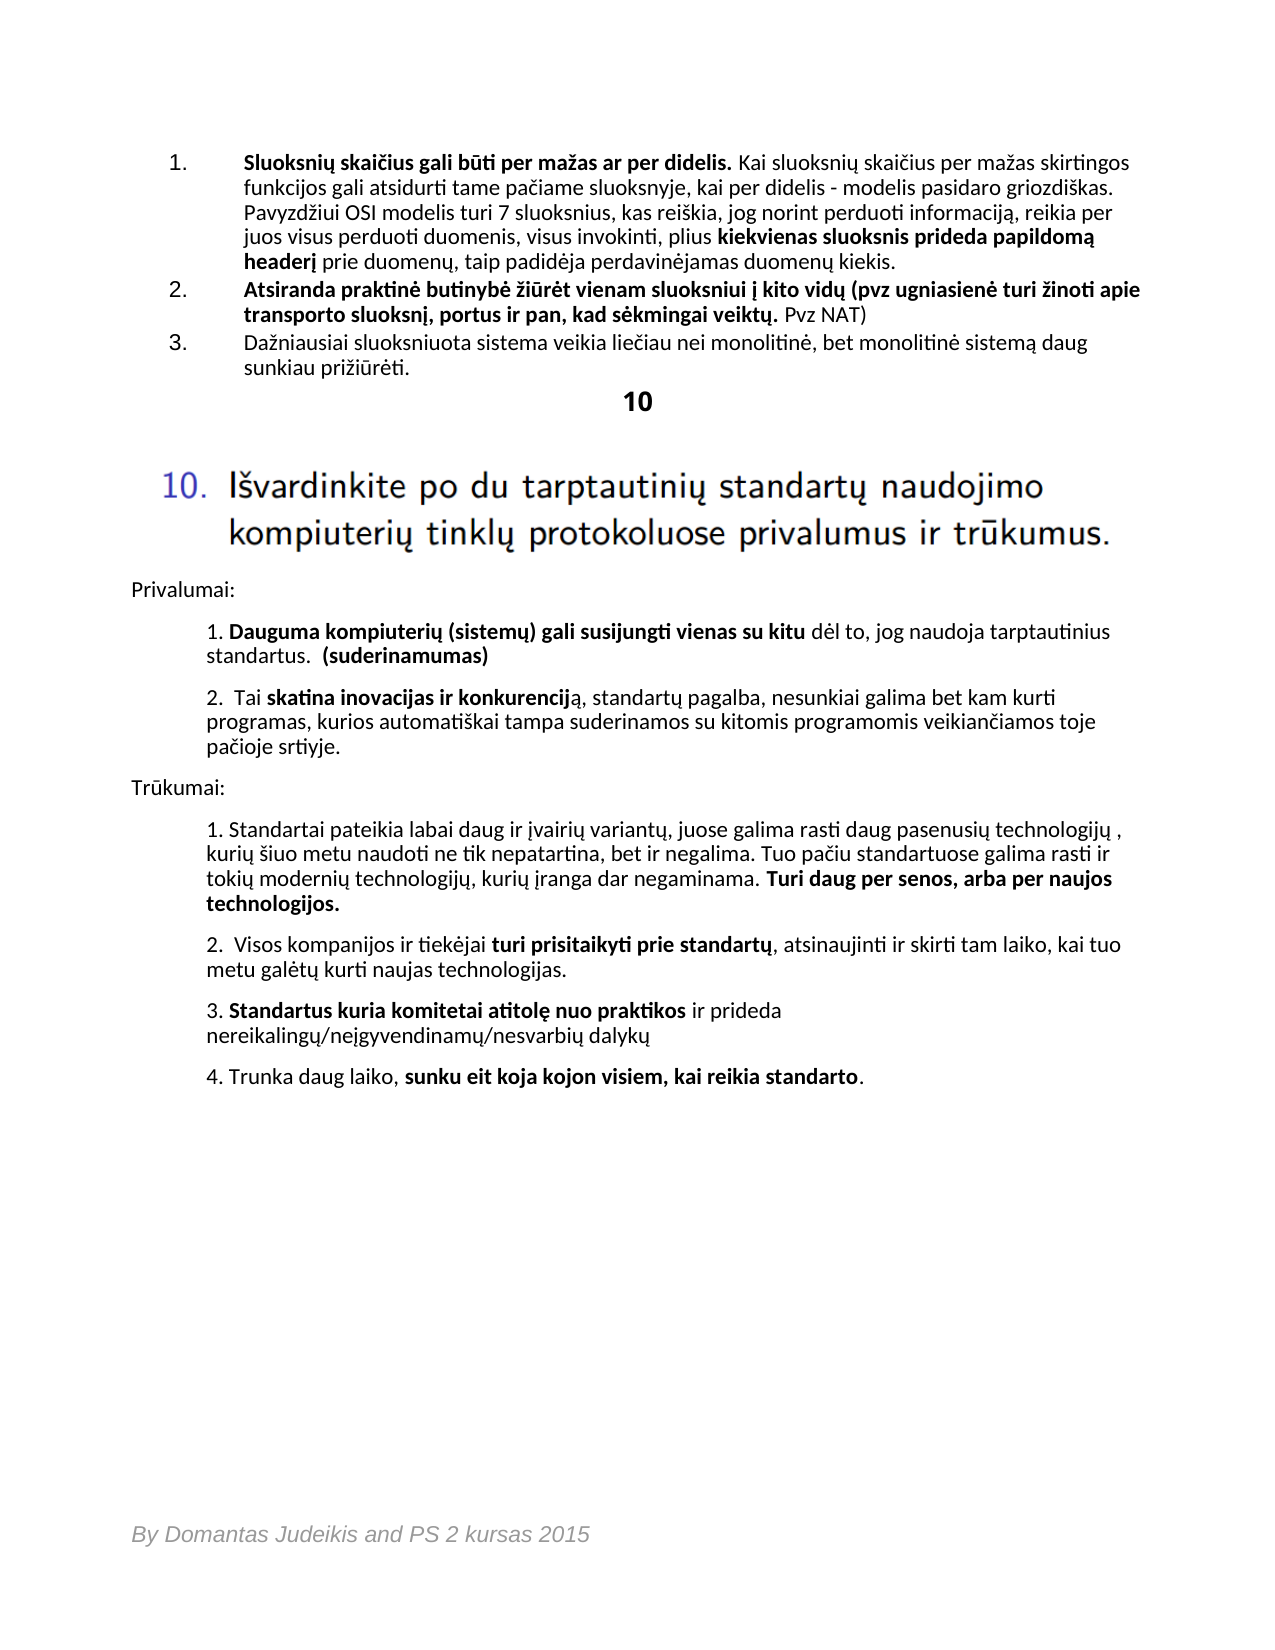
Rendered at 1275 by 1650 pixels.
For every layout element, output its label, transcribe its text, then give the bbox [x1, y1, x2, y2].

text 2. Visos kompanijos ir tiekėjai turi prisitaikyti prie standartų, atsinaujinti ir skirti tam laiko, kai tuo metu galėtų kurti naujas technologijas. [206, 935, 1144, 983]
text 4. Trunka daug laiko, sunku eit koja kojon visiem, kai reikia standarto. [206, 1067, 1144, 1090]
text 2. Tai skatina inovacijas ir konkurenciją, standartų pagalba, nesunkiai galima bet kam kurti programas, kurios automatiškai tampa suderinamos su kitomis programomis veikiančiamos toje pačioje srtiyje. [206, 688, 1144, 760]
list Sluoksnių skaičius gali būti per mažas ar per didelis. Kai sluoksnių skaičius per mažas skirtingos funkcijos gali atsidurti tame pačiame sluoksnyje, kai per didelis - modelis pasidaro griozdiškas. Pavyzdžiui OSI modelis turi 7 sluoksnius, kas reiškia, jog norint perduoti informaciją, reikia per juos visus perduoti duomenis, visus invokinti, plius kiekvienas sluoksnis prideda papildomą headerį prie duomenų, taip padidėja perdavinėjamas duomenų kiekis. [169, 150, 1144, 275]
text Privalumai: [131, 581, 1144, 603]
picture [150, 458, 1125, 558]
text 3. Standartus kuria komitetai atitolę nuo praktikos ir prideda nereikalingų/neįgyvendinamų/nesvarbių dalykų [206, 1001, 1144, 1049]
subtitle 10 [131, 383, 1144, 420]
text 1. Dauguma kompiuterių (sistemų) gali susijungti vienas su kitu dėl to, jog naudoja tarptautinius standartus. (suderinamumas) [206, 622, 1144, 669]
list Dažniausiai sluoksniuota sistema veikia liečiau nei monolitinė, bet monolitinė sistemą daug sunkiau prižiūrėti. [169, 330, 1144, 381]
text 1. Standartai pateikia labai daug ir įvairių variantų, juose galima rasti daug pasenusių technologijų , kurių šiuo metu naudoti ne tik nepatartina, bet ir negalima. Tuo pačiu standartuose galima rasti ir tokių modernių technologijų, kurių įranga dar negaminama. Turi daug per senos, arba per naujos technologijos. [206, 820, 1144, 917]
text Trūkumai: [131, 779, 1144, 802]
list Atsiranda praktinė butinybė žiūrėt vienam sluoksniui į kito vidų (pvz ugniasienė turi žinoti apie transporto sluoksnį, portus ir pan, kad sėkmingai veiktų. Pvz NAT) [169, 277, 1144, 328]
